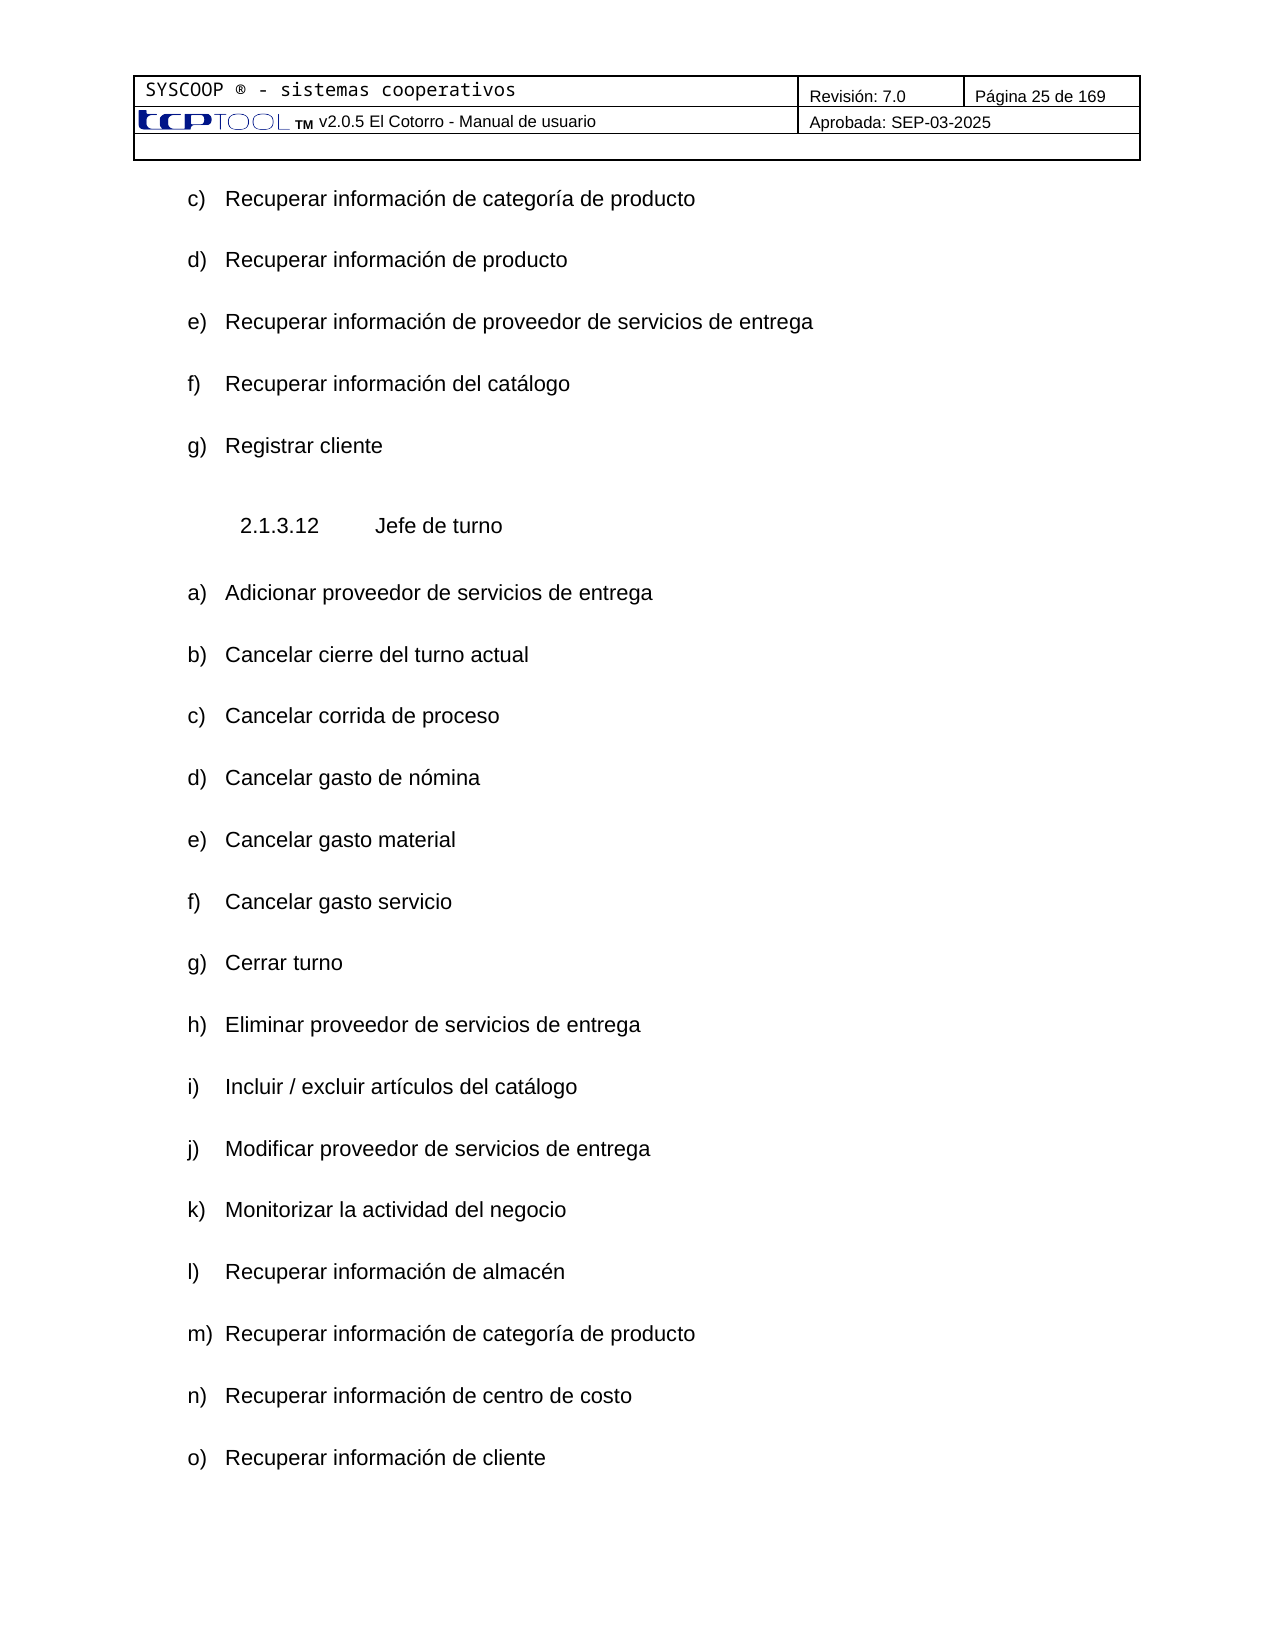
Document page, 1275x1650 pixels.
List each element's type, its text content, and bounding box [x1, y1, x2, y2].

list Recuperar información de cliente [187, 1444, 1125, 1470]
list Recuperar información de categoría de producto [187, 1321, 1125, 1346]
list Recuperar información del catálogo [187, 371, 1125, 396]
list Adicionar proveedor de servicios de entrega [187, 580, 1125, 605]
list Recuperar información de centro de costo [187, 1383, 1125, 1408]
list Cancelar gasto de nómina [187, 765, 1125, 790]
list Incluir / excluir artículos del catálogo [187, 1074, 1125, 1099]
list Recuperar información de producto [187, 247, 1125, 273]
list Recuperar información de categoría de producto [187, 186, 1125, 211]
list Modificar proveedor de servicios de entrega [187, 1136, 1125, 1161]
list Cerrar turno [187, 950, 1125, 976]
list Cancelar gasto servicio [187, 888, 1125, 914]
list Registrar cliente [187, 433, 1125, 458]
list Monitorizar la actividad del negocio [187, 1197, 1125, 1223]
list Cancelar gasto material [187, 827, 1125, 852]
picture [138, 110, 290, 130]
list Eliminar proveedor de servicios de entrega [187, 1012, 1125, 1037]
subtitle Jefe de turno [240, 512, 1125, 538]
list Cancelar cierre del turno actual [187, 641, 1125, 667]
list Recuperar información de almacén [187, 1259, 1125, 1284]
list Cancelar corrida de proceso [187, 703, 1125, 728]
list Recuperar información de proveedor de servicios de entrega [187, 309, 1125, 334]
